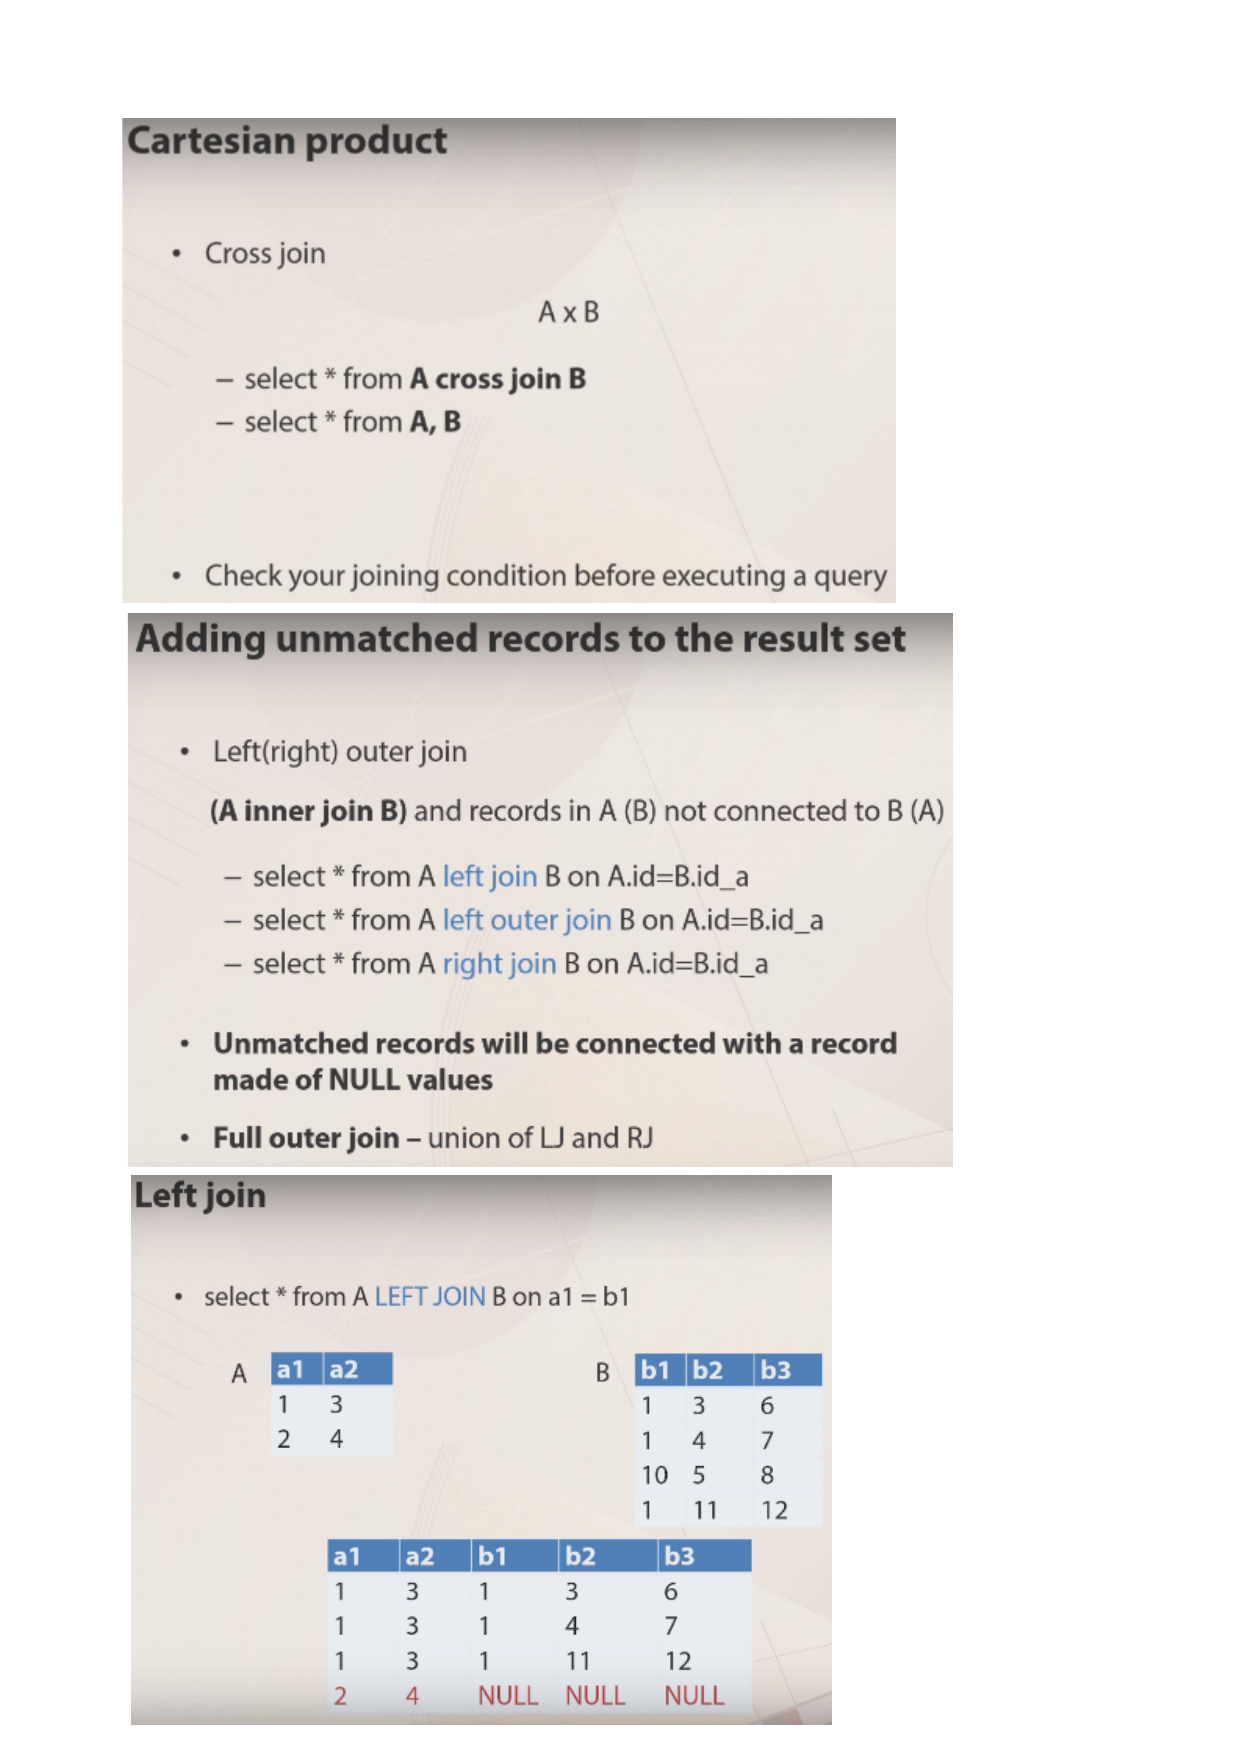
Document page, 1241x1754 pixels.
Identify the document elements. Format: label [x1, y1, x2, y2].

picture [127, 613, 953, 1167]
picture [131, 1175, 832, 1725]
picture [122, 118, 896, 603]
